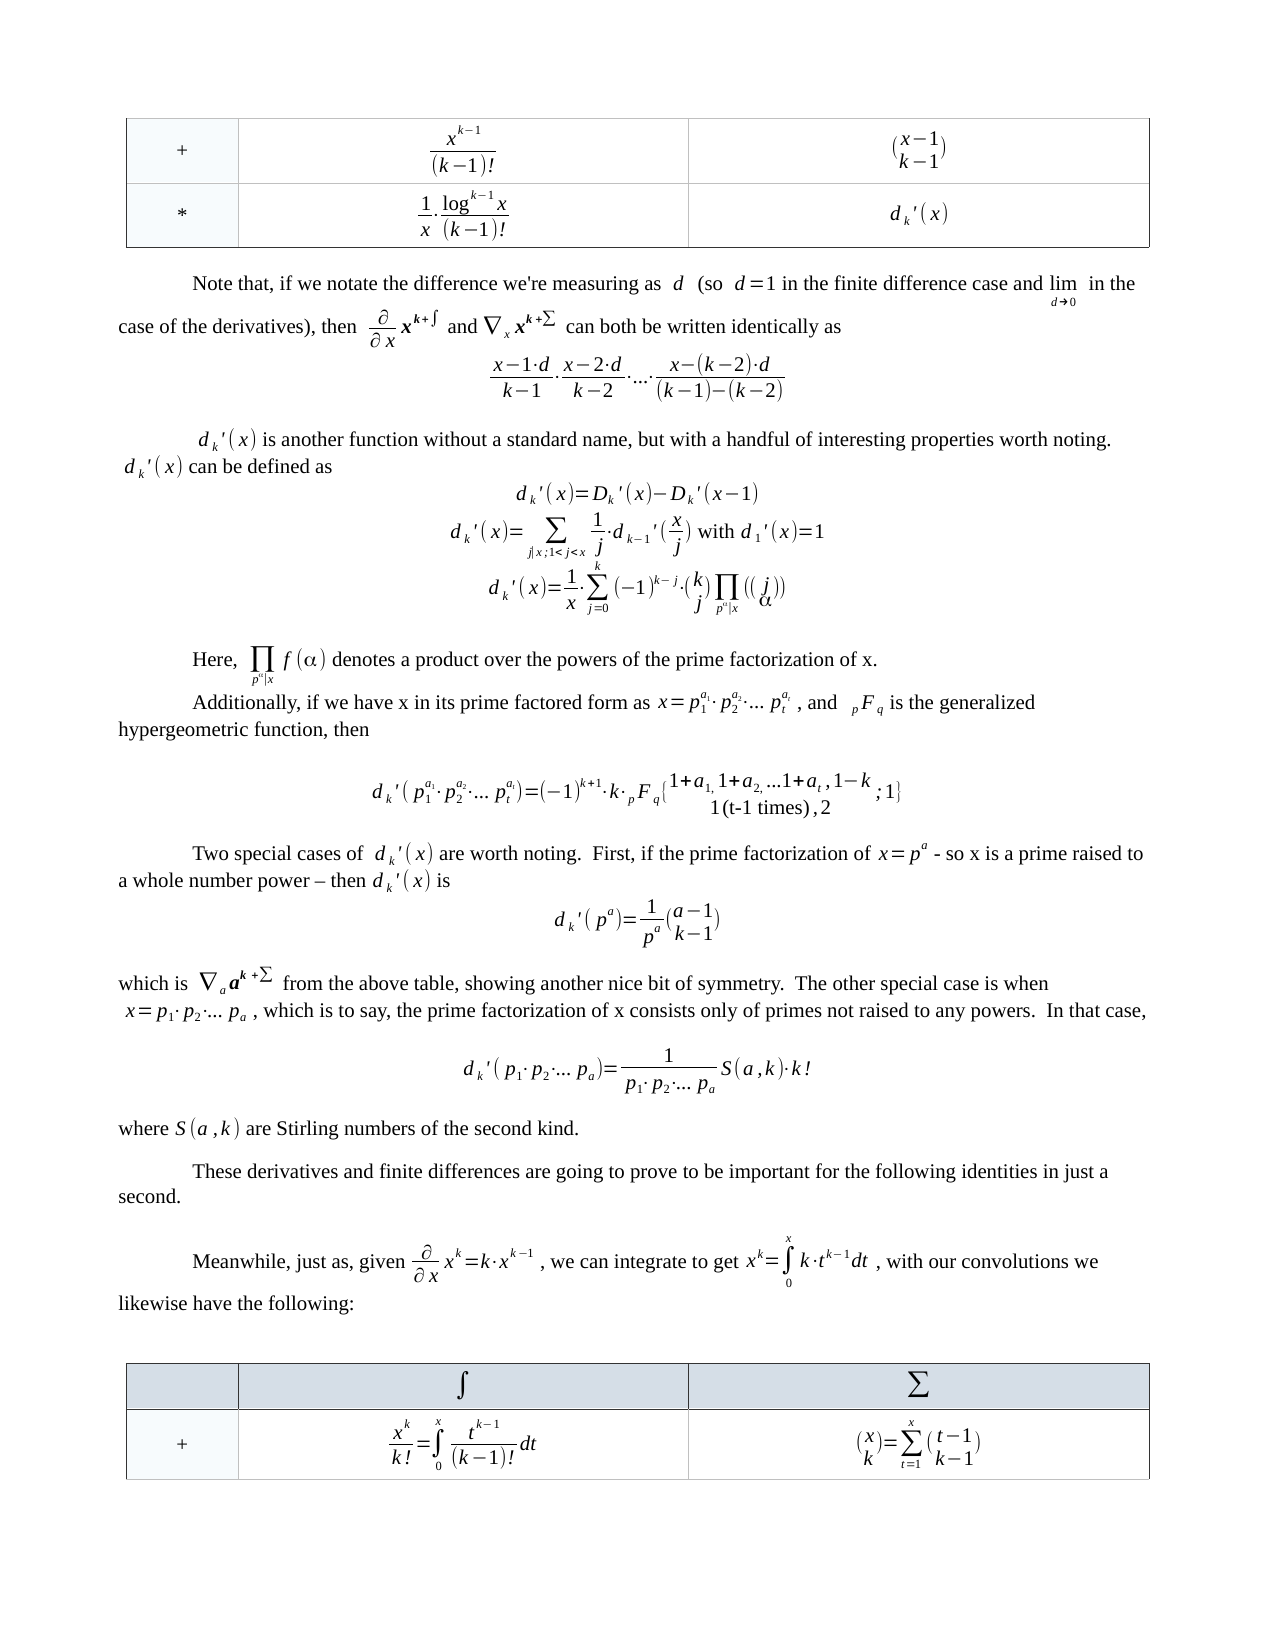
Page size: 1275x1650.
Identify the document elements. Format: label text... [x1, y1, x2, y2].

text Two special cases of are worth noting. First, if the prime factorization of- so x is a prime raised to a whole number power – thenis [118, 839, 1157, 895]
table_header [239, 1364, 688, 1408]
table_cell [689, 184, 1149, 247]
table_header [689, 1364, 1149, 1408]
text These derivatives and finite differences are going to prove to be important for the following identities in just a second. [118, 1159, 1157, 1208]
table_cell [689, 1410, 1149, 1479]
text Meanwhile, just as, given, we can integrate to get, with our convolutions we likewise have the following: [118, 1232, 1157, 1315]
table_header [127, 1364, 238, 1408]
text Note that, if we notate the difference we're measuring as (so in the finite difference case andin the case of the derivatives), then andcan both be written identically as [118, 271, 1157, 352]
table_cell [239, 119, 688, 182]
text is another function without a standard name, but with a handful of interesting properties worth noting. can be defined as [118, 427, 1157, 481]
text Additionally, if we have x in its prime factored form as, and is the generalized hypergeometric function, then [118, 687, 1157, 741]
table_cell [239, 184, 688, 247]
text with [118, 508, 1157, 560]
text which is from the above table, showing another nice bit of symmetry. The other special case is when, which is to say, the prime factorization of x consists only of primes not raised to any powers. In that case, [118, 967, 1157, 1024]
text whereare Stirling numbers of the second kind. [118, 1116, 1157, 1140]
table_cell + [127, 119, 238, 182]
table_cell + [127, 1410, 238, 1479]
table_cell [239, 1410, 688, 1479]
table_cell [689, 119, 1149, 182]
table_cell * [127, 184, 238, 247]
text Here, denotes a product over the powers of the prime factorization of x. [118, 644, 1157, 687]
